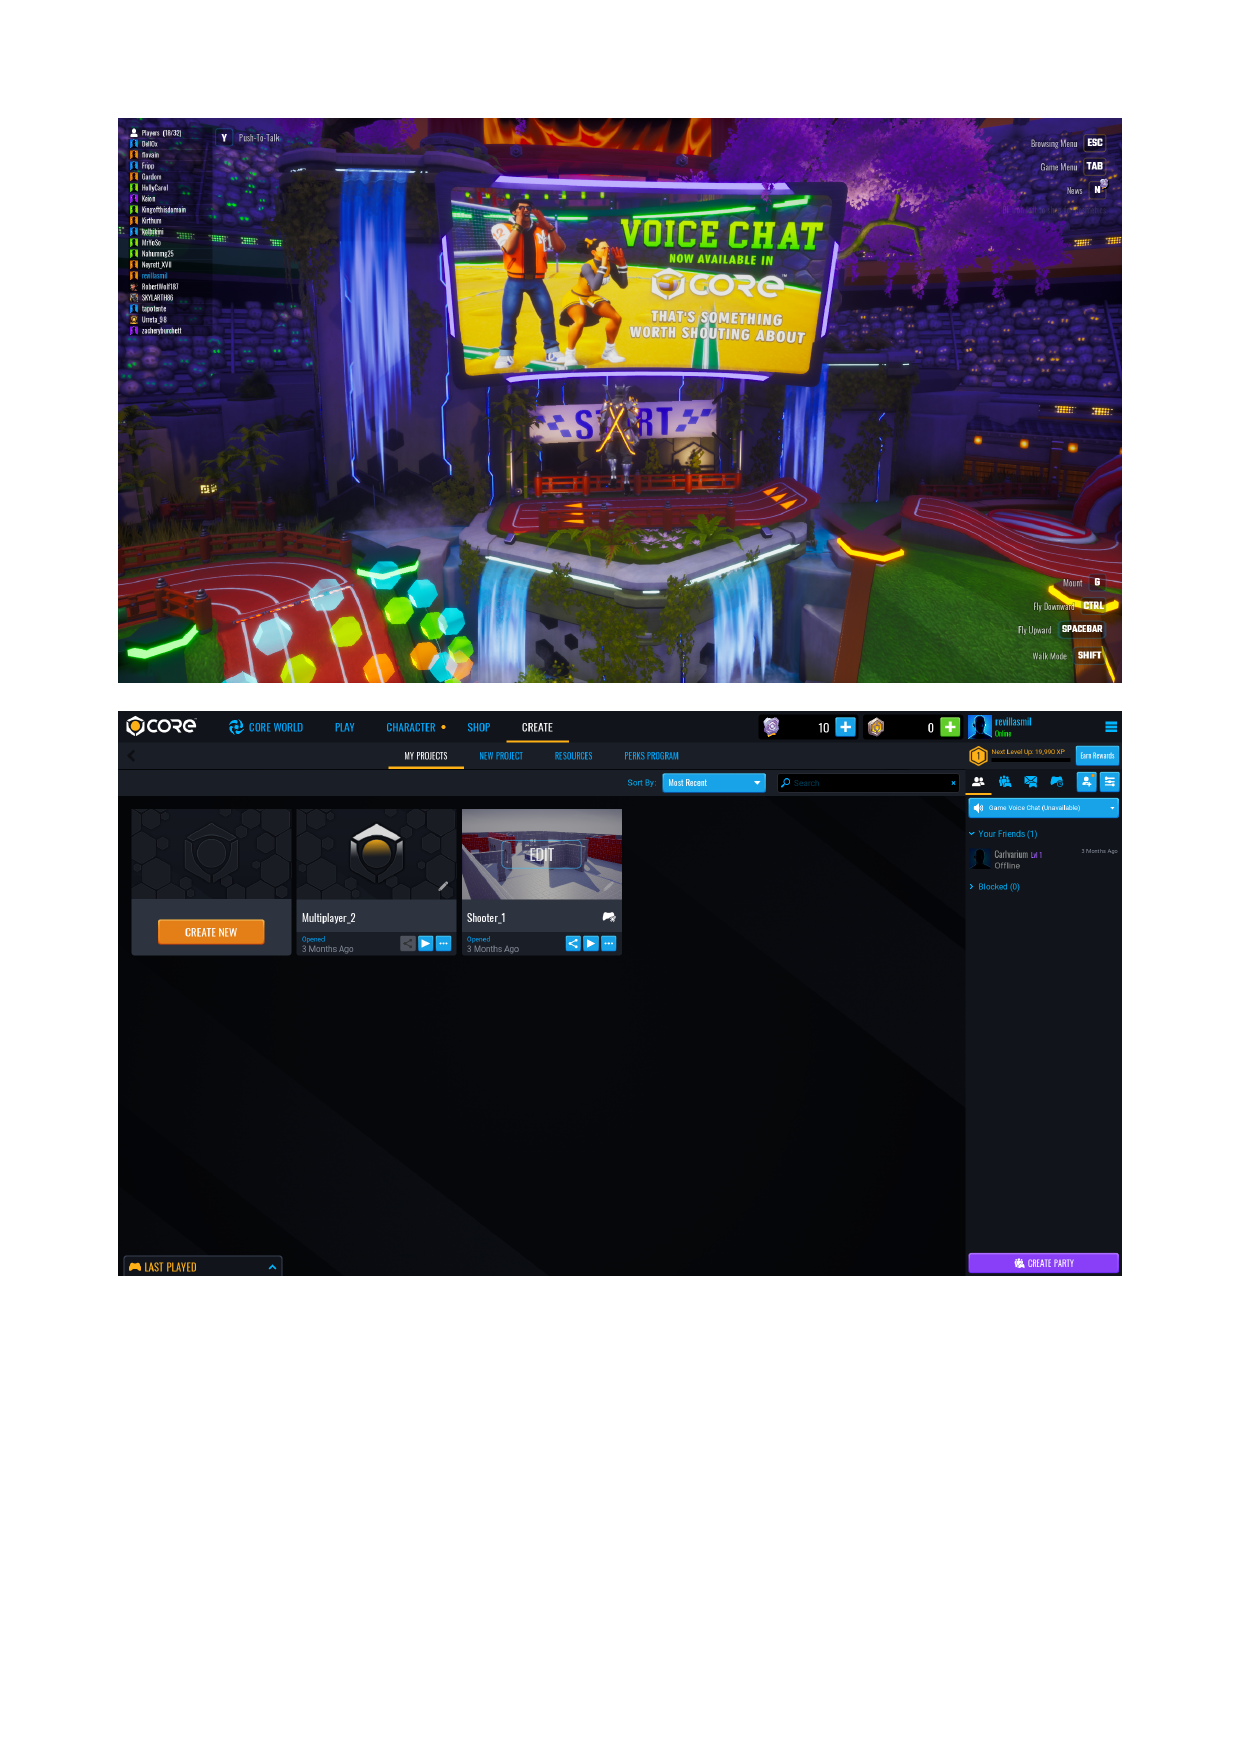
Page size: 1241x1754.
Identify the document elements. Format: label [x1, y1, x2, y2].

picture [118, 711, 1122, 1276]
picture [118, 118, 1122, 683]
